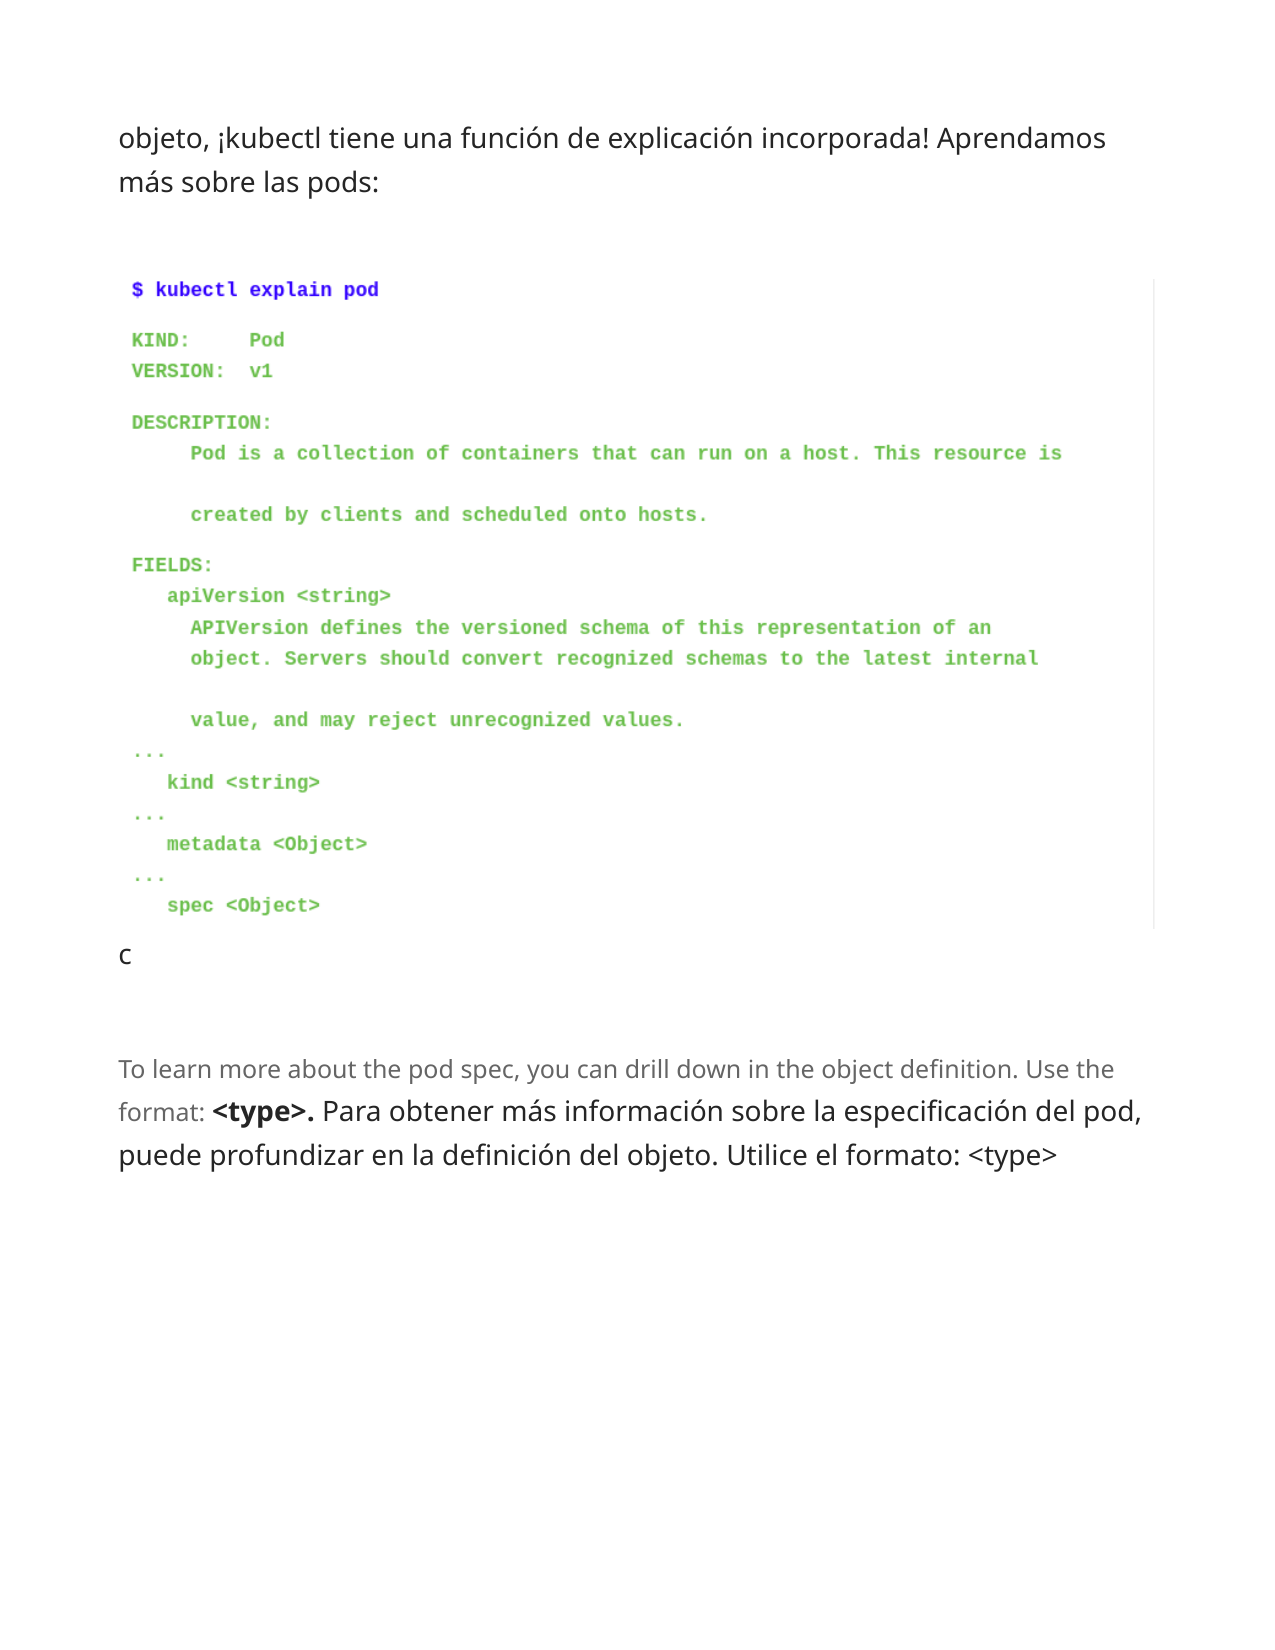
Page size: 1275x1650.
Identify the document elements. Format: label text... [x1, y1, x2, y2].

text To learn more about the pod spec, you can drill down in the object definition. Use the format: <type>. Para obtener más información sobre la especificación del pod, puede profundizar en la definición del objeto. Utilice el formato: <type> [118, 1051, 1157, 1173]
picture [118, 279, 1157, 929]
text c [118, 929, 1157, 972]
text objeto, ¡kubectl tiene una función de explicación incorporada! Aprendamos más sobre las pods: [118, 118, 1157, 201]
